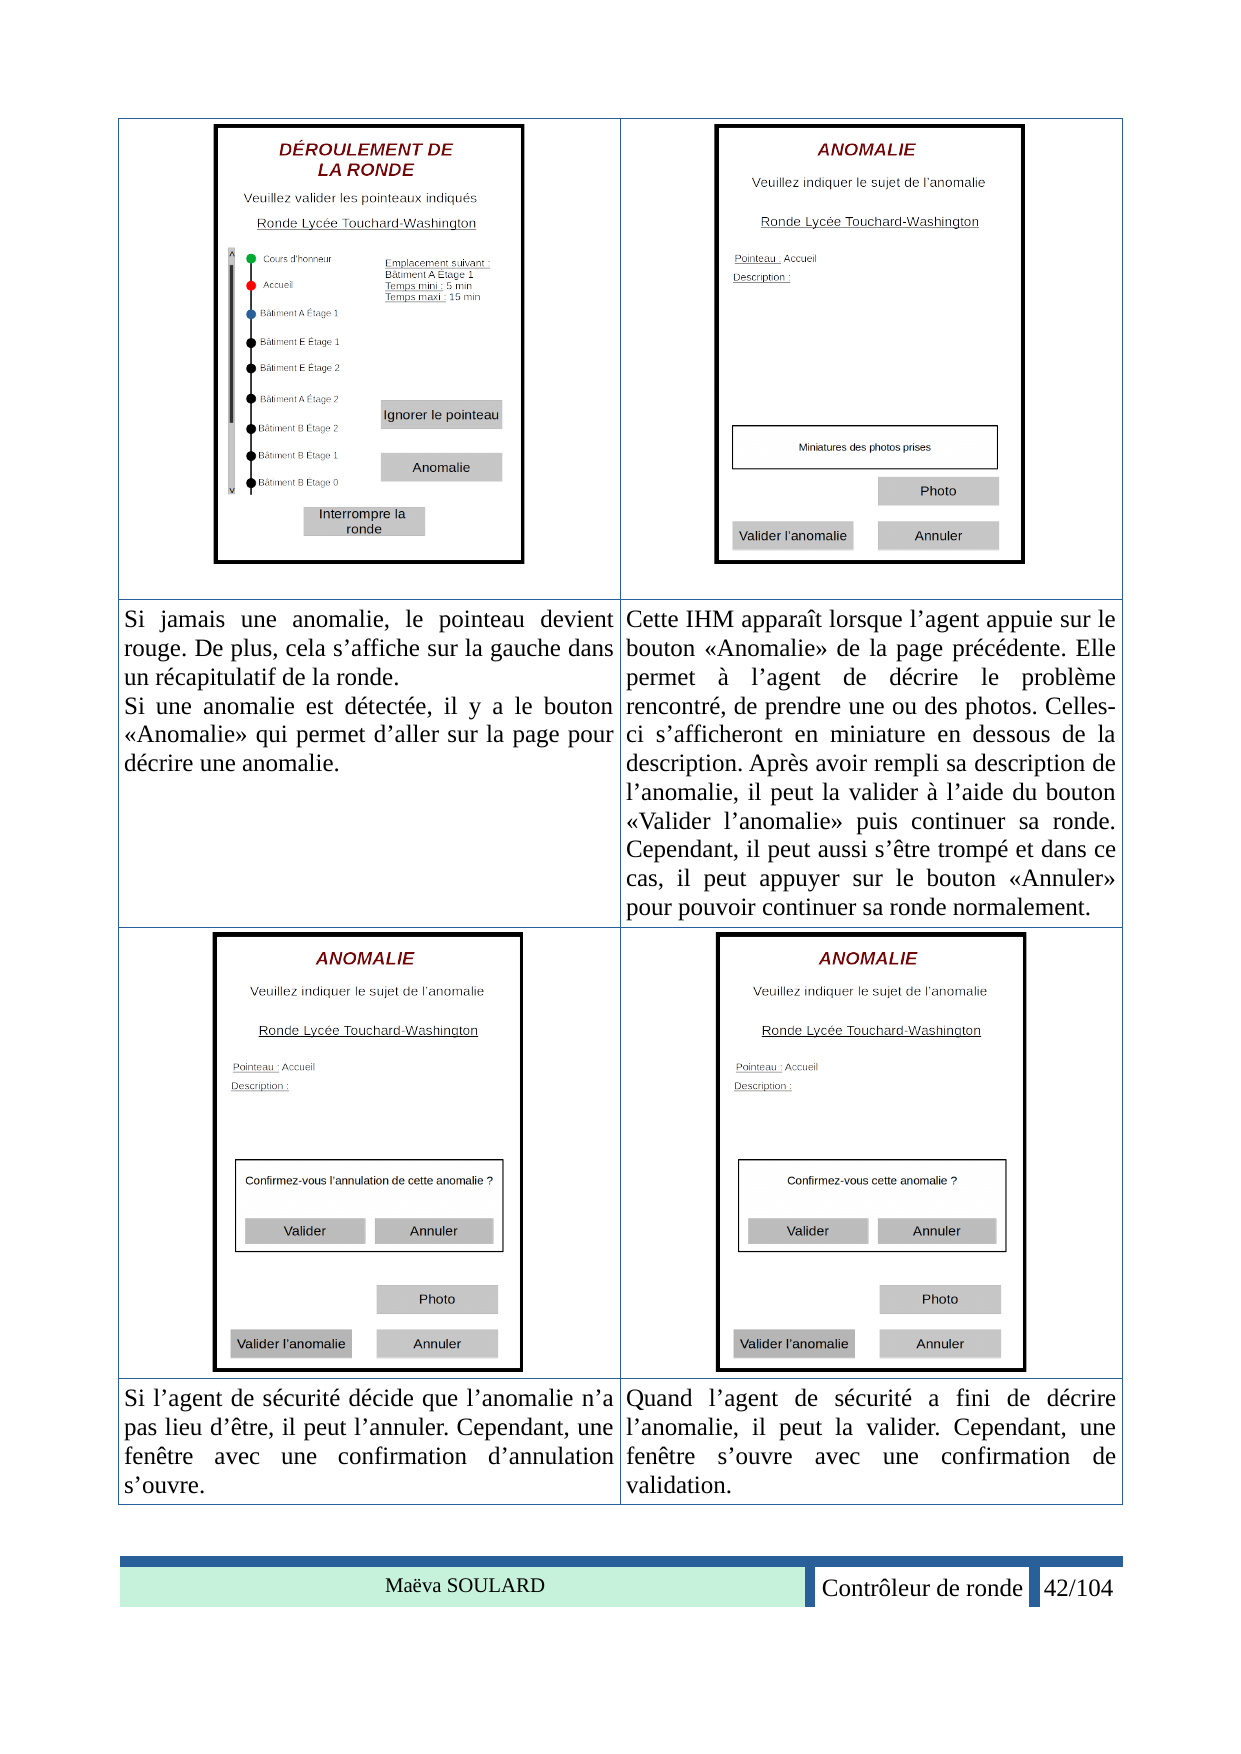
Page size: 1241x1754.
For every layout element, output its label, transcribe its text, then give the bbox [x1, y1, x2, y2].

picture [714, 124, 1025, 564]
table_cell [119, 928, 620, 1378]
table_cell [621, 928, 1122, 1378]
picture [715, 932, 1027, 1372]
picture [213, 124, 525, 564]
table_cell Si jamais une anomalie, le pointeau devient rouge. De plus, cela s’affiche sur la gauche dans un récapitulatif de la ronde. Si une anomalie est détectée, il y a le bouton «Anomalie» qui permet d’aller sur la page pour décrire une anomalie. [119, 600, 620, 927]
picture [212, 932, 523, 1372]
table_cell [621, 119, 1122, 599]
table_cell [119, 119, 620, 599]
table_cell Cette IHM apparaît lorsque l’agent appuie sur le bouton «Anomalie» de la page précédente. Elle permet à l’agent de décrire le problème rencontré, de prendre une ou des photos. Celles-ci s’afficheront en miniature en dessous de la description. Après avoir rempli sa description de l’anomalie, il peut la valider à l’aide du bouton «Valider l’anomalie» puis continuer sa ronde. Cependant, il peut aussi s’être trompé et dans ce cas, il peut appuyer sur le bouton «Annuler» pour pouvoir continuer sa ronde normalement. [621, 600, 1122, 927]
table_cell Quand l’agent de sécurité a fini de décrire l’anomalie, il peut la valider. Cependant, une fenêtre s’ouvre avec une confirmation de validation. [621, 1379, 1122, 1504]
table_cell Si l’agent de sécurité décide que l’anomalie n’a pas lieu d’être, il peut l’annuler. Cependant, une fenêtre avec une confirmation d’annulation s’ouvre. [119, 1379, 620, 1504]
